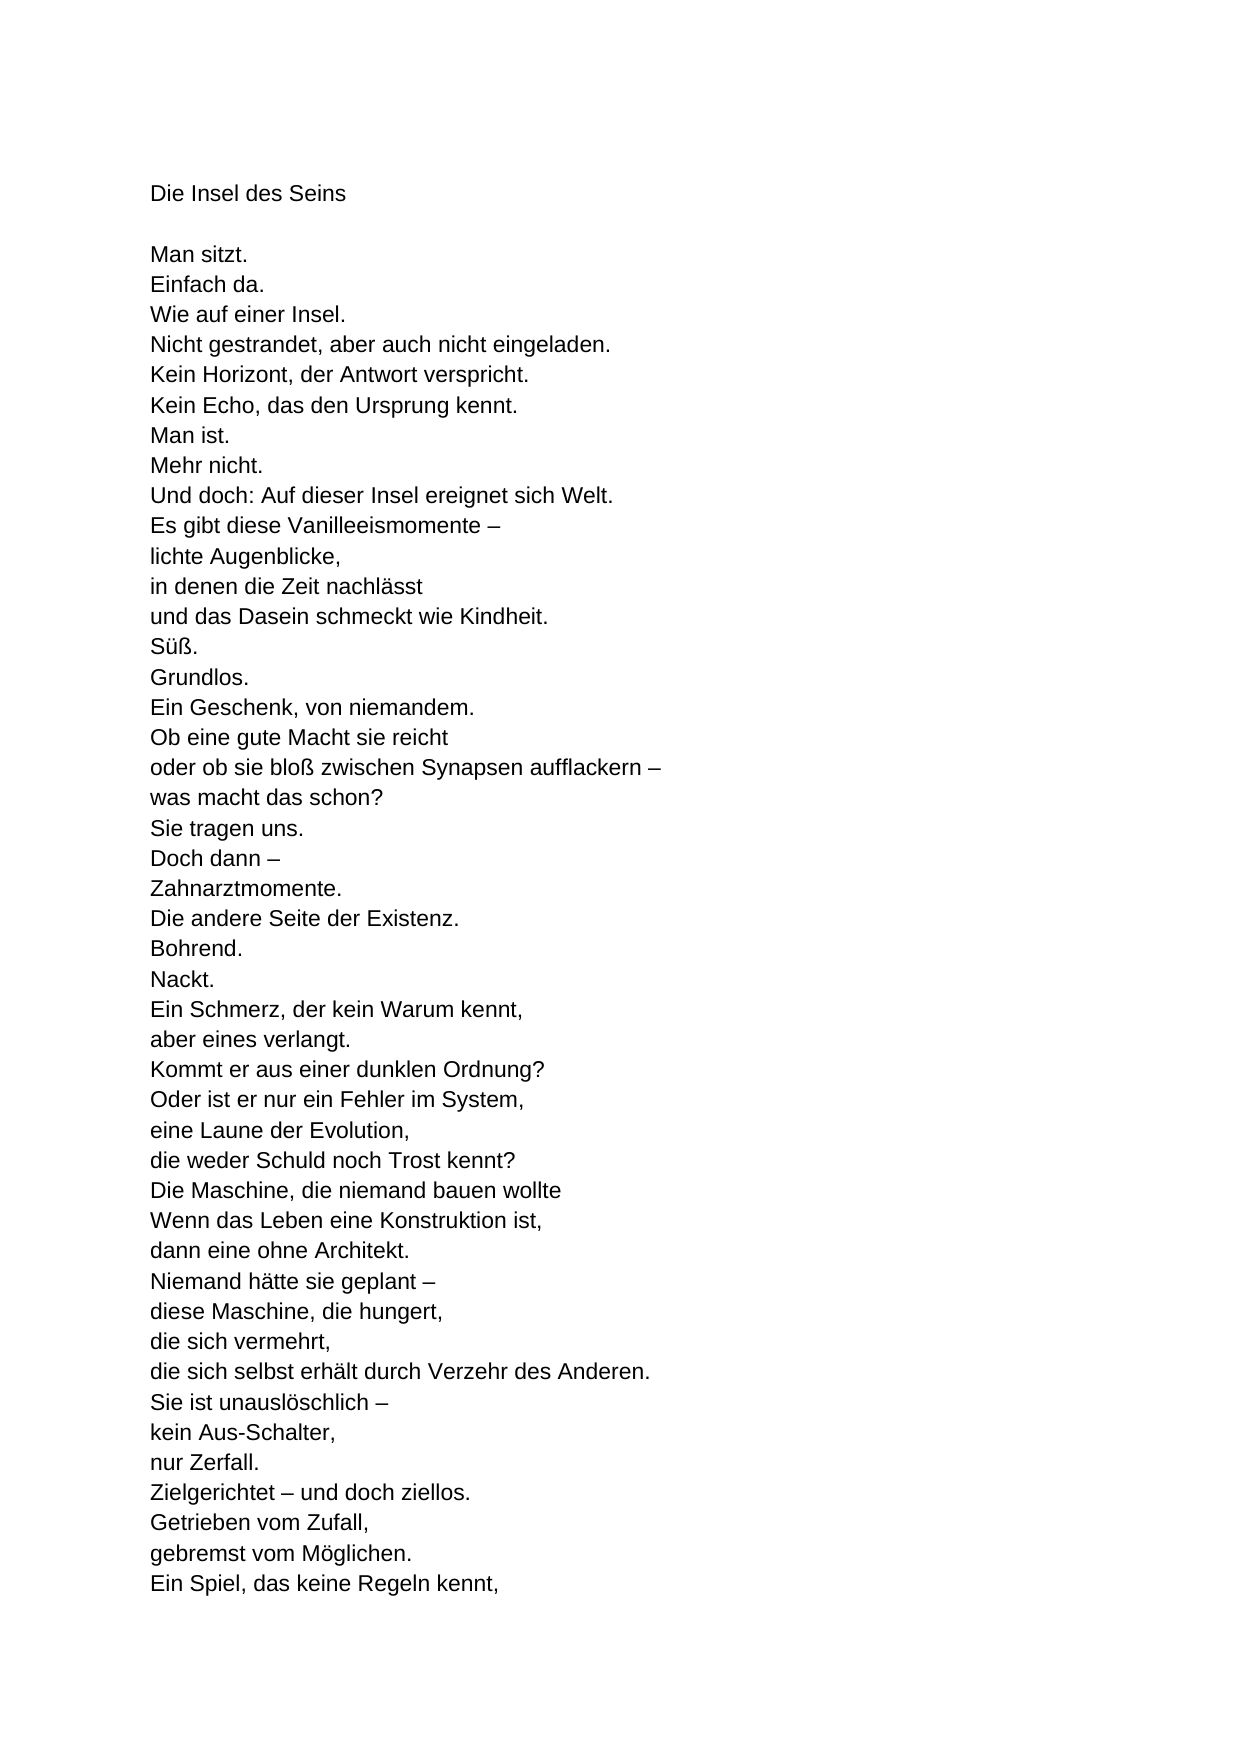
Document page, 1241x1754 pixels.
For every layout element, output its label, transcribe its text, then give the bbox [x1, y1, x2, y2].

text Einfach da. [150, 271, 1090, 297]
text und das Dasein schmeckt wie Kindheit. [150, 603, 1090, 629]
text Kommt er aus einer dunklen Ordnung? [150, 1056, 1090, 1083]
text Es gibt diese Vanilleeismomente – [150, 512, 1090, 539]
text Die Insel des Seins [150, 180, 1090, 207]
text Man ist. [150, 422, 1090, 448]
text die sich vermehrt, [150, 1328, 1090, 1354]
text Kein Echo, das den Ursprung kennt. [150, 392, 1090, 418]
text Nicht gestrandet, aber auch nicht eingeladen. [150, 331, 1090, 358]
text Getrieben vom Zufall, [150, 1509, 1090, 1536]
text Sie ist unauslöschlich – [150, 1388, 1090, 1415]
text Wenn das Leben eine Konstruktion ist, [150, 1207, 1090, 1234]
text Doch dann – [150, 845, 1090, 871]
text lichte Augenblicke, [150, 543, 1090, 569]
text die sich selbst erhält durch Verzehr des Anderen. [150, 1358, 1090, 1385]
text Und doch: Auf dieser Insel ereignet sich Welt. [150, 482, 1090, 509]
text eine Laune der Evolution, [150, 1117, 1090, 1143]
text Niemand hätte sie geplant – [150, 1268, 1090, 1294]
text gebremst vom Möglichen. [150, 1539, 1090, 1566]
text Mehr nicht. [150, 452, 1090, 478]
text Ein Geschenk, von niemandem. [150, 694, 1090, 720]
text Kein Horizont, der Antwort verspricht. [150, 361, 1090, 388]
text Süß. [150, 633, 1090, 660]
text oder ob sie bloß zwischen Synapsen aufflackern – [150, 754, 1090, 781]
text die weder Schuld noch Trost kennt? [150, 1147, 1090, 1173]
text dann eine ohne Architekt. [150, 1237, 1090, 1264]
text Die andere Seite der Existenz. [150, 905, 1090, 932]
text Ein Spiel, das keine Regeln kennt, [150, 1570, 1090, 1596]
text Grundlos. [150, 663, 1090, 690]
text Zielgerichtet – und doch ziellos. [150, 1479, 1090, 1506]
text Ein Schmerz, der kein Warum kennt, [150, 996, 1090, 1022]
text Die Maschine, die niemand bauen wollte [150, 1177, 1090, 1203]
text Oder ist er nur ein Fehler im System, [150, 1086, 1090, 1113]
text kein Aus-Schalter, [150, 1419, 1090, 1445]
text aber eines verlangt. [150, 1026, 1090, 1052]
text Zahnarztmomente. [150, 875, 1090, 901]
text Nackt. [150, 966, 1090, 992]
text Ob eine gute Macht sie reicht [150, 724, 1090, 750]
text Sie tragen uns. [150, 814, 1090, 841]
text Man sitzt. [150, 241, 1090, 267]
text diese Maschine, die hungert, [150, 1298, 1090, 1324]
text nur Zerfall. [150, 1449, 1090, 1475]
text Bohrend. [150, 935, 1090, 962]
text in denen die Zeit nachlässt [150, 573, 1090, 599]
text was macht das schon? [150, 784, 1090, 811]
text Wie auf einer Insel. [150, 301, 1090, 327]
